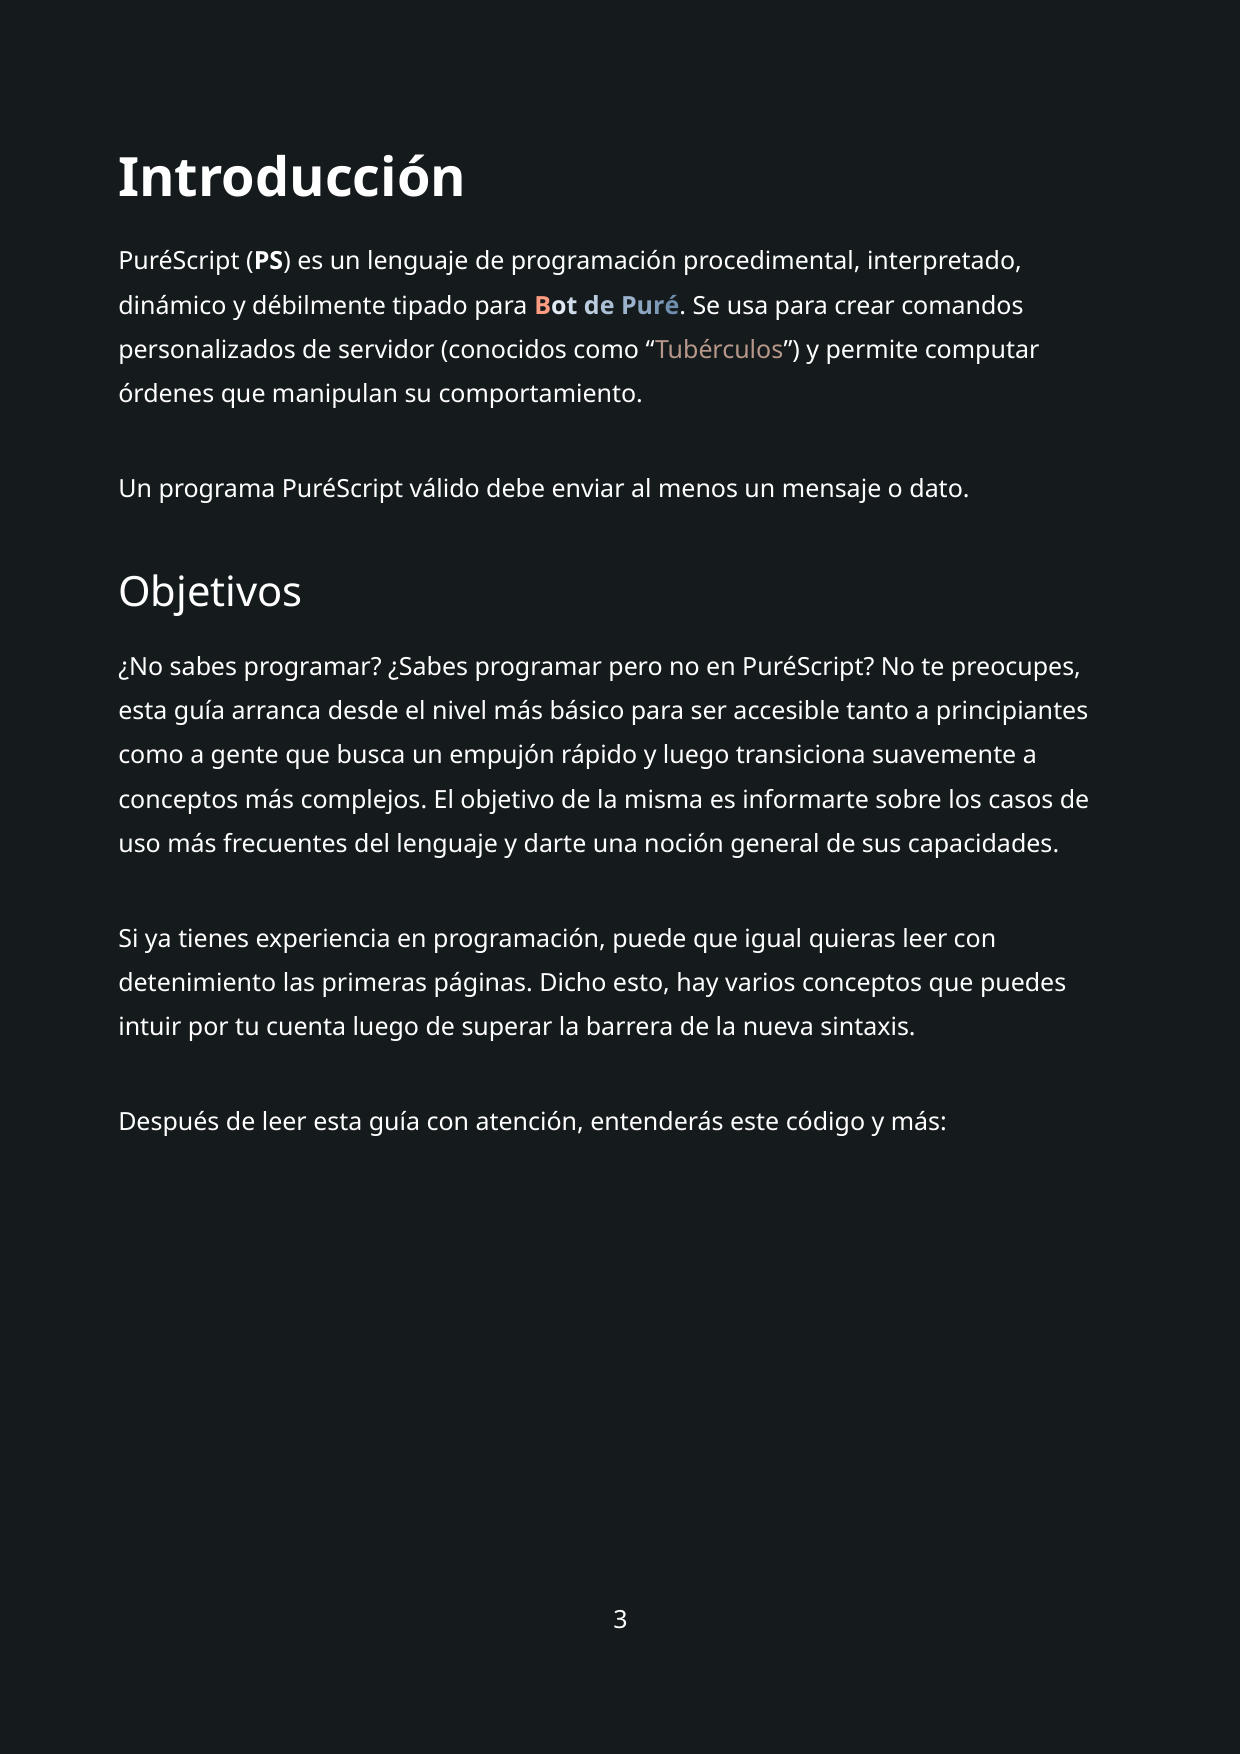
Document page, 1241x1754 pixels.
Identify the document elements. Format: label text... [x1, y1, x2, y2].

text PuréScript (PS) es un lenguaje de programación procedimental, interpretado, dinámico y débilmente tipado para Bot de Puré. Se usa para crear comandos personalizados de servidor (conocidos como “Tubérculos”) y permite computar órdenes que manipulan su comportamiento. [118, 243, 1122, 410]
text ¿No sabes programar? ¿Sabes programar pero no en PuréScript? No te preocupes, esta guía arranca desde el nivel más básico para ser accesible tanto a principiantes como a gente que busca un empujón rápido y luego transiciona suavemente a conceptos más complejos. El objetivo de la misma es informarte sobre los casos de uso más frecuentes del lenguaje y darte una noción general de sus capacidades. [118, 649, 1122, 860]
text Después de leer esta guía con atención, entenderás este código y más: [118, 1103, 1122, 1137]
subtitle Objetivos [118, 562, 1122, 618]
subtitle Introducción [118, 139, 1122, 213]
text Si ya tienes experiencia en programación, puede que igual quieras leer con detenimiento las primeras páginas. Dicho esto, hay varios conceptos que puedes intuir por tu cuenta luego de superar la barrera de la nueva sintaxis. [118, 920, 1122, 1043]
text Un programa PuréScript válido debe enviar al menos un mensaje o dato. [118, 470, 1122, 504]
